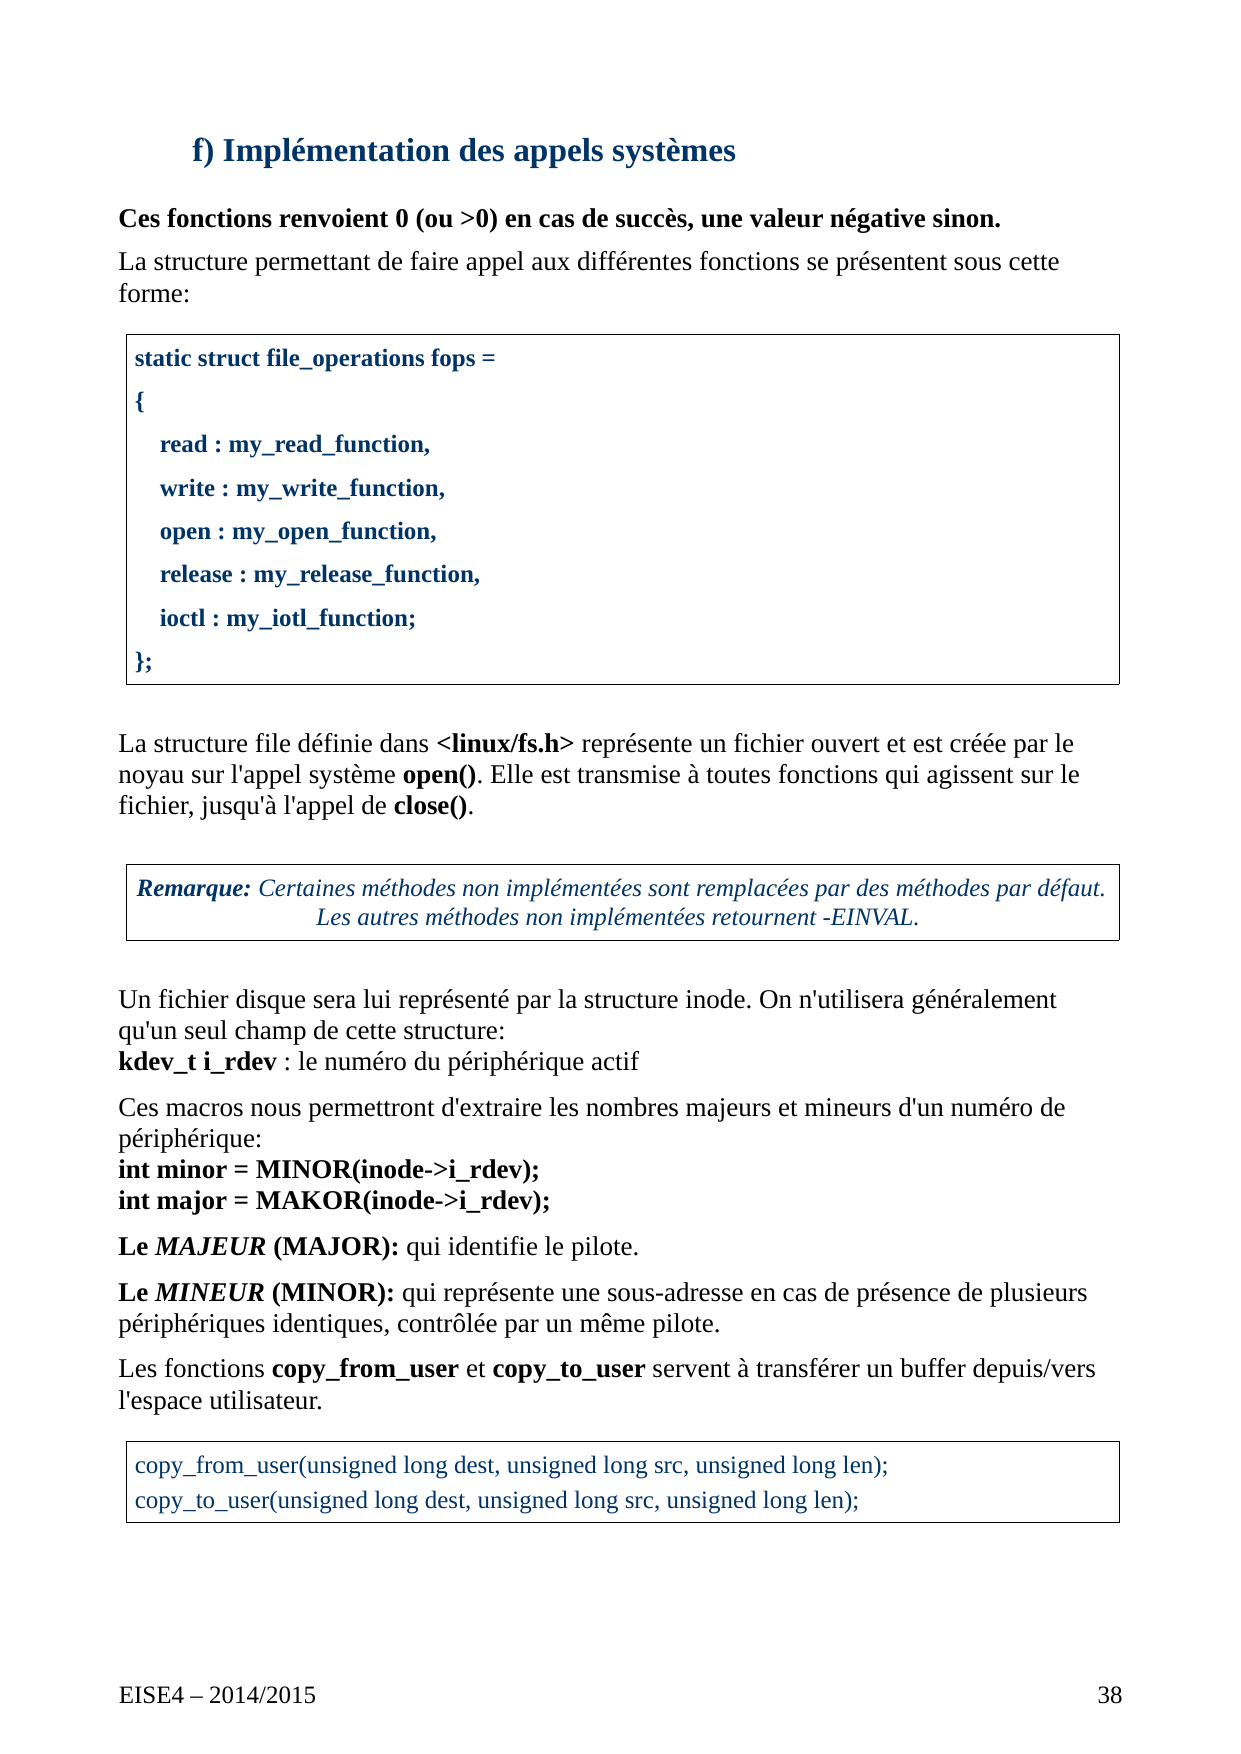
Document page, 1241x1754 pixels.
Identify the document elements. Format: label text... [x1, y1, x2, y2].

text read : my_read_function, [134, 429, 1110, 458]
text copy_to_user(unsigned long dest, unsigned long src, unsigned long len); [134, 1485, 1110, 1513]
text open : my_open_function, [134, 516, 1110, 545]
text La structure permettant de faire appel aux différentes fonctions se présentent sous cette forme: [118, 246, 1122, 308]
text La structure file définie dans <linux/fs.h> représente un fichier ouvert et est créée par le noyau sur l'appel système open(). Elle est transmise à toutes fonctions qui agissent sur le fichier, jusqu'à l'appel de close(). [118, 727, 1122, 820]
text { [134, 386, 1110, 415]
subtitle f) Implémentation des appels systèmes [118, 130, 1122, 168]
text static struct file_operations fops = [134, 343, 1110, 372]
text Remarque: Certaines méthodes non implémentées sont remplacées par des méthodes par défaut. Les autres méthodes non implémentées retournent -EINVAL. [134, 873, 1110, 931]
text Les fonctions copy_from_user et copy_to_user servent à transférer un buffer depuis/vers l'espace utilisateur. [118, 1353, 1122, 1415]
text write : my_write_function, [134, 473, 1110, 502]
text Le MAJEUR (MAJOR): qui identifie le pilote. [118, 1230, 1122, 1261]
text Ces macros nous permettront d'extraire les nombres majeurs et mineurs d'un numéro de périphérique: int minor = MINOR(inode->i_rdev); int major = MAKOR(inode->i_rdev); [118, 1091, 1122, 1215]
text Un fichier disque sera lui représenté par la structure inode. On n'utilisera généralement qu'un seul champ de cette structure: kdev_t i_rdev : le numéro du périphérique actif [118, 983, 1122, 1076]
text ioctl : my_iotl_function; [134, 603, 1110, 632]
text release : my_release_function, [134, 559, 1110, 588]
text copy_from_user(unsigned long dest, unsigned long src, unsigned long len); [134, 1450, 1110, 1479]
text }; [134, 646, 1110, 675]
subtitle Ces fonctions renvoient 0 (ou >0) en cas de succès, une valeur négative sinon. [118, 202, 1122, 233]
text Le MINEUR (MINOR): qui représente une sous-adresse en cas de présence de plusieurs périphériques identiques, contrôlée par un même pilote. [118, 1276, 1122, 1338]
